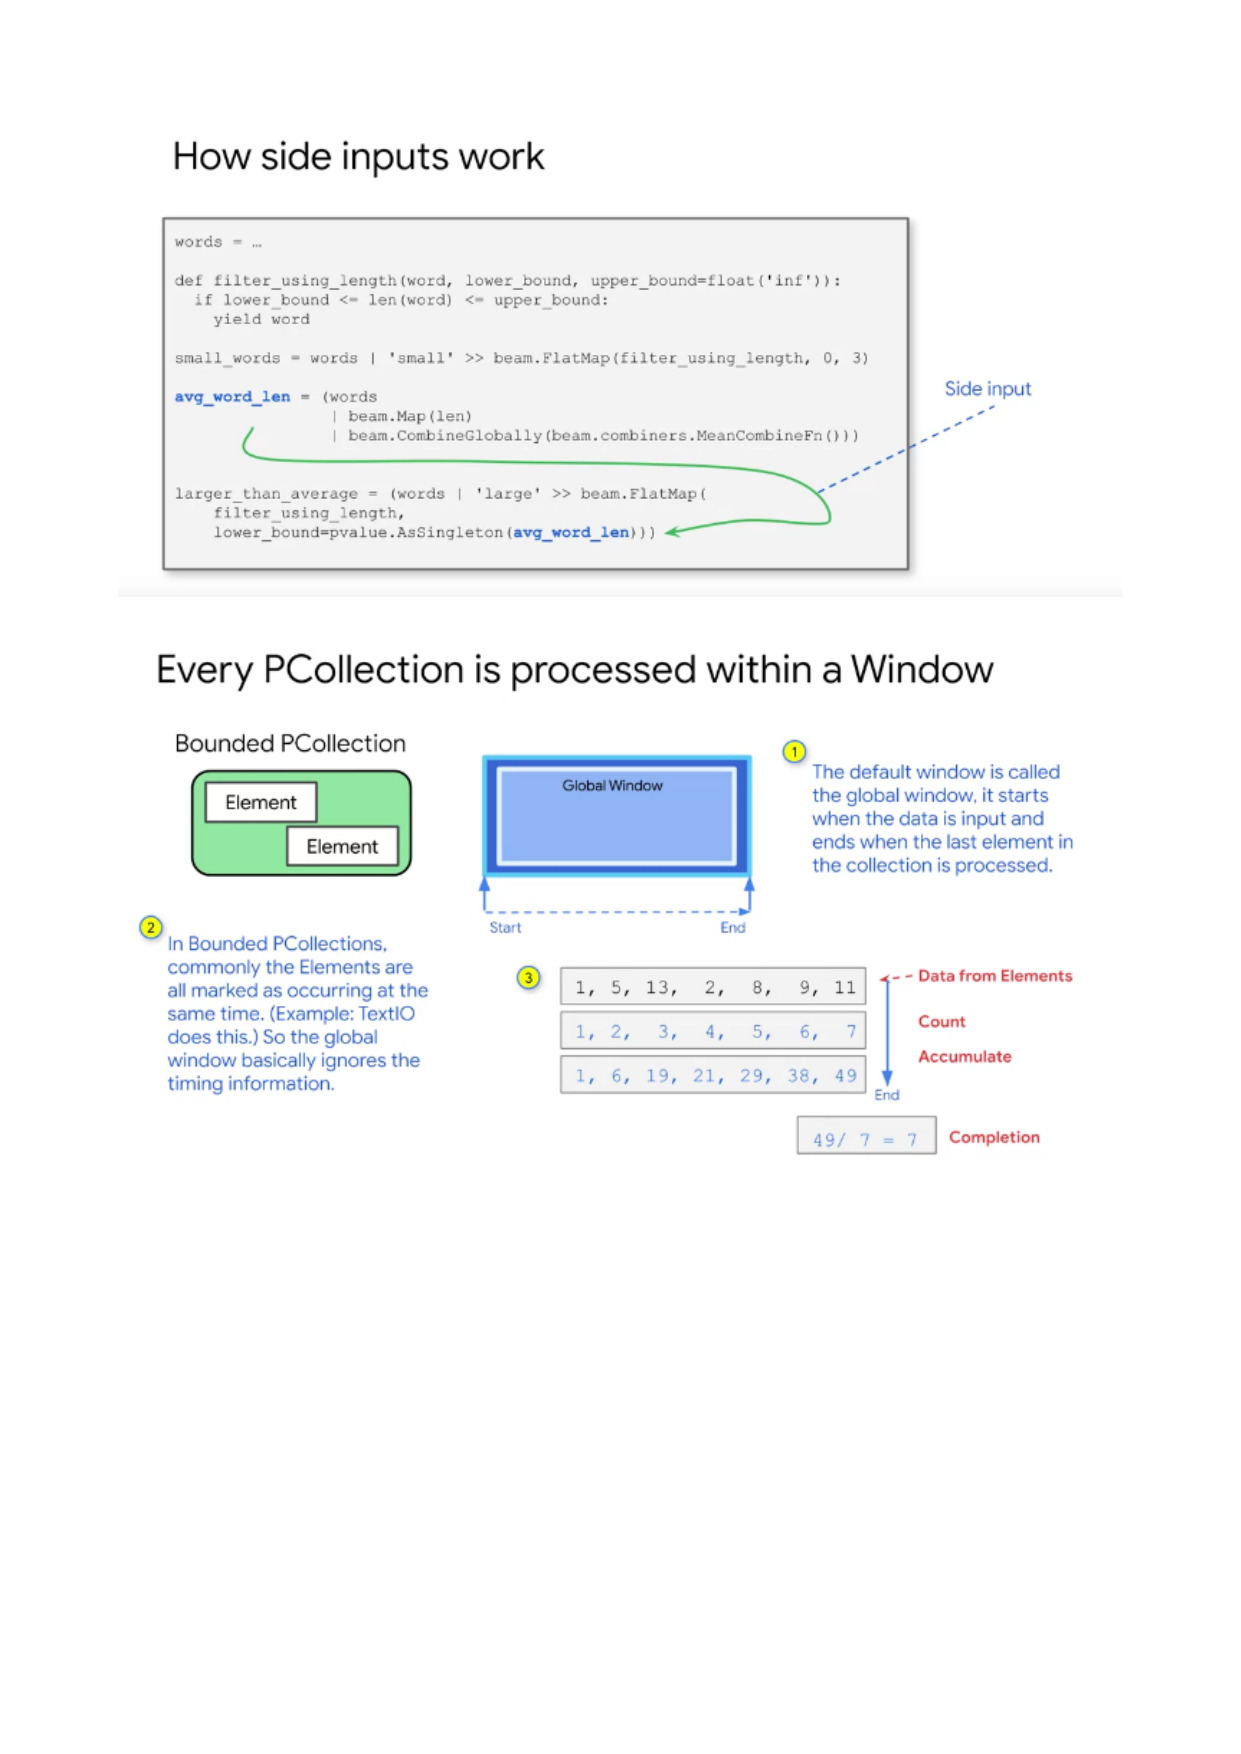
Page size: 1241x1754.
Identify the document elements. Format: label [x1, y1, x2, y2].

picture [118, 625, 1123, 1172]
picture [118, 118, 1123, 597]
